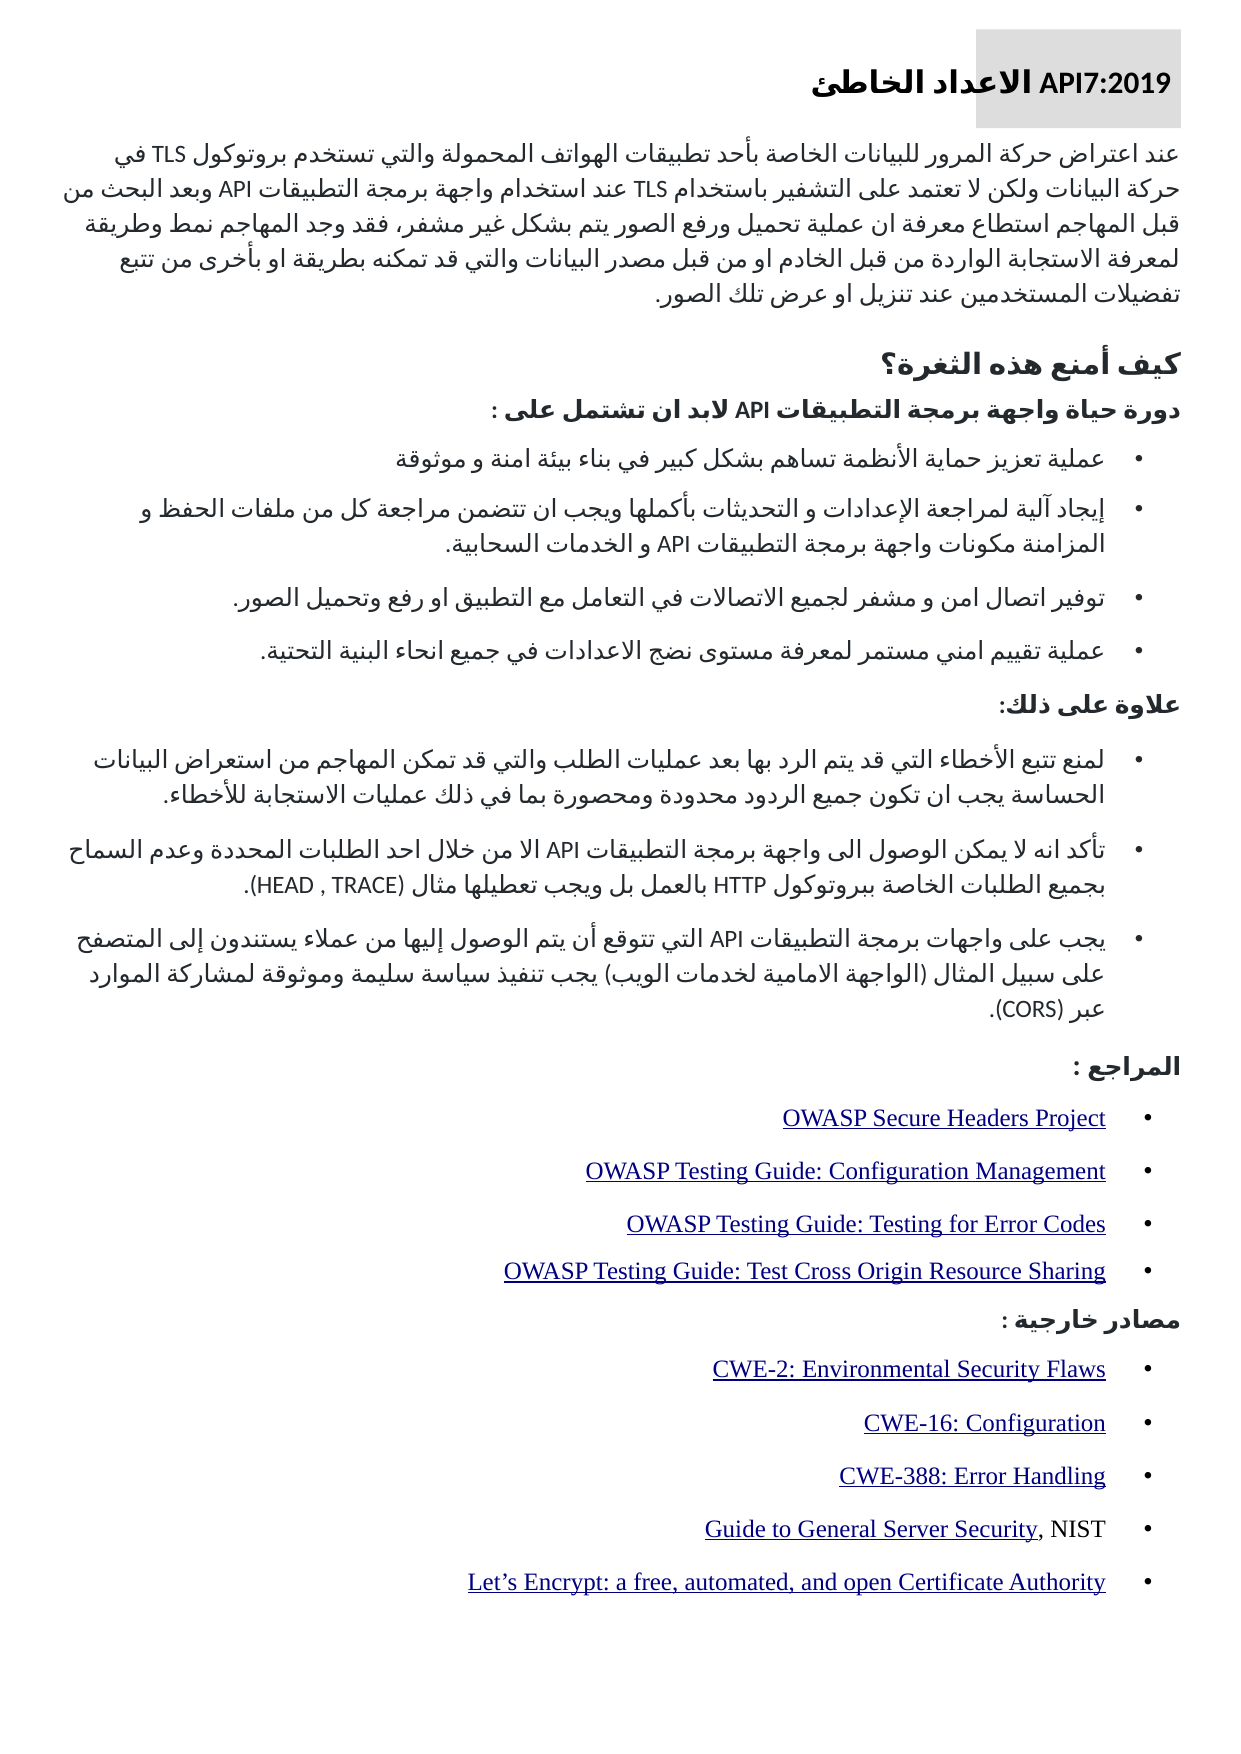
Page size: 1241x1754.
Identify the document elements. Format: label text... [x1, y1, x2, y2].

list توفير اتصال امن و مشفر لجميع الاتصالات في التعامل مع التطبيق او رفع وتحميل الصور. [59, 582, 1144, 612]
list OWASP Testing Guide: Test Cross Origin Resource Sharing [59, 1256, 1144, 1285]
subtitle المراجع : [59, 1047, 1181, 1083]
list إيجاد آلية لمراجعة الإعدادات و التحديثات بأكملها ويجب ان تتضمن مراجعة كل من ملفات الحفظ و المزامنة مكونات واجهة برمجة التطبيقات API و الخدمات السحابية. [59, 493, 1144, 558]
list OWASP Secure Headers Project [59, 1103, 1144, 1136]
list OWASP Testing Guide: Testing for Error Codes [59, 1209, 1144, 1238]
text دورة حياة واجهة برمجة التطبيقات API لابد ان تشتمل على : [59, 394, 1181, 424]
subtitle كيف أمنع هذه الثغرة؟ [59, 346, 1181, 381]
list CWE-16: Configuration [59, 1408, 1144, 1441]
text عند اعتراض حركة المرور للبيانات الخاصة بأحد تطبيقات الهواتف المحمولة والتي تستخدم بروتوكول TLS في حركة البيانات ولكن لا تعتمد على التشفير باستخدام TLS عند استخدام واجهة برمجة التطبيقات API وبعد البحث من قبل المهاجم استطاع معرفة ان عملية تحميل ورفع الصور يتم بشكل غير مشفر، فقد وجد المهاجم نمط وطريقة لمعرفة الاستجابة الواردة من قبل الخادم او من قبل مصدر البيانات والتي قد تمكنه بطريقة او بأخرى من تتبع تفضيلات المستخدمين عند تنزيل او عرض تلك الصور. [59, 138, 1181, 308]
list Let’s Encrypt: a free, automated, and open Certificate Authority [59, 1567, 1144, 1601]
subtitle مصادر خارجية : [59, 1304, 1181, 1334]
text علاوة على ذلك: [59, 689, 1181, 720]
list Guide to General Server Security, NIST [59, 1514, 1144, 1547]
list عملية تقييم امني مستمر لمعرفة مستوى نضج الاعدادات في جميع انحاء البنية التحتية. [59, 636, 1144, 666]
list CWE-2: Environmental Security Flaws [59, 1354, 1144, 1388]
list OWASP Testing Guide: Configuration Management [59, 1156, 1144, 1189]
list يجب على واجهات برمجة التطبيقات API التي تتوقع أن يتم الوصول إليها من عملاء يستندون إلى المتصفح على سبيل المثال (الواجهة الامامية لخدمات الويب) يجب تنفيذ سياسة سليمة وموثوقة لمشاركة الموارد عبر (CORS). [59, 923, 1144, 1023]
list لمنع تتبع الأخطاء التي قد يتم الرد بها بعد عمليات الطلب والتي قد تمكن المهاجم من استعراض البيانات الحساسة يجب ان تكون جميع الردود محدودة ومحصورة بما في ذلك عمليات الاستجابة للأخطاء. [59, 744, 1144, 810]
list CWE-388: Error Handling [59, 1461, 1144, 1494]
list عملية تعزيز حماية الأنظمة تساهم بشكل كبير في بناء بيئة امنة و موثوقة [59, 443, 1144, 474]
list تأكد انه لا يمكن الوصول الى واجهة برمجة التطبيقات API الا من خلال احد الطلبات المحددة وعدم السماح بجميع الطلبات الخاصة ببروتوكول HTTP بالعمل بل ويجب تعطيلها مثال (HEAD , TRACE). [59, 834, 1144, 900]
